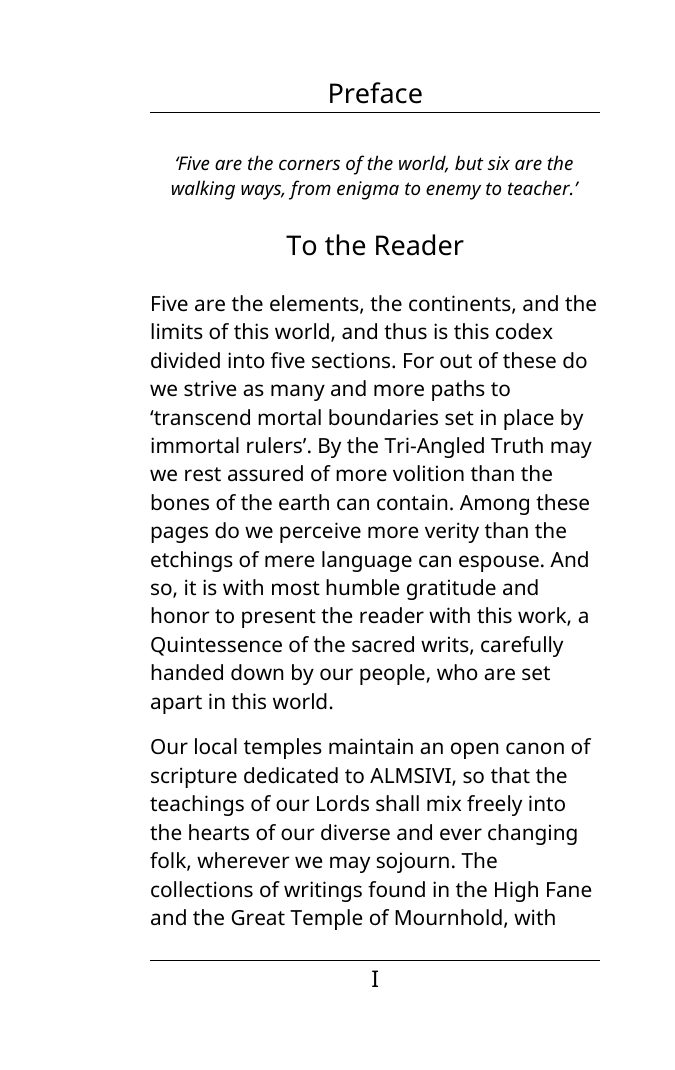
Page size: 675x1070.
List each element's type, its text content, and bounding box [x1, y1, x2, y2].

text Our local temples maintain an open canon of scripture dedicated to ALMSIVI, so that the teachings of our Lords shall mix freely into the hearts of our diverse and ever changing folk, wherever we may sojourn. The collections of writings found in the High Fane and the Great Temple of Mournhold, with [150, 732, 600, 932]
text Five are the elements, the continents, and the limits of this world, and thus is this codex divided into five sections. For out of these do we strive as many and more paths to ‘transcend mortal boundaries set in place by immortal rulers’. By the Tri-Angled Truth may we rest assured of more volition than the bones of the earth can contain. Among these pages do we perceive more verity than the etchings of mere language can espouse. And so, it is with most humble gratitude and honor to present the reader with this work, a Quintessence of the sacred writs, carefully handed down by our people, who are set apart in this world. [150, 289, 600, 715]
text ‘Five are the corners of the world, but six are the walking ways, from enigma to enemy to teacher.’ [150, 150, 600, 201]
text To the Reader [150, 226, 600, 263]
